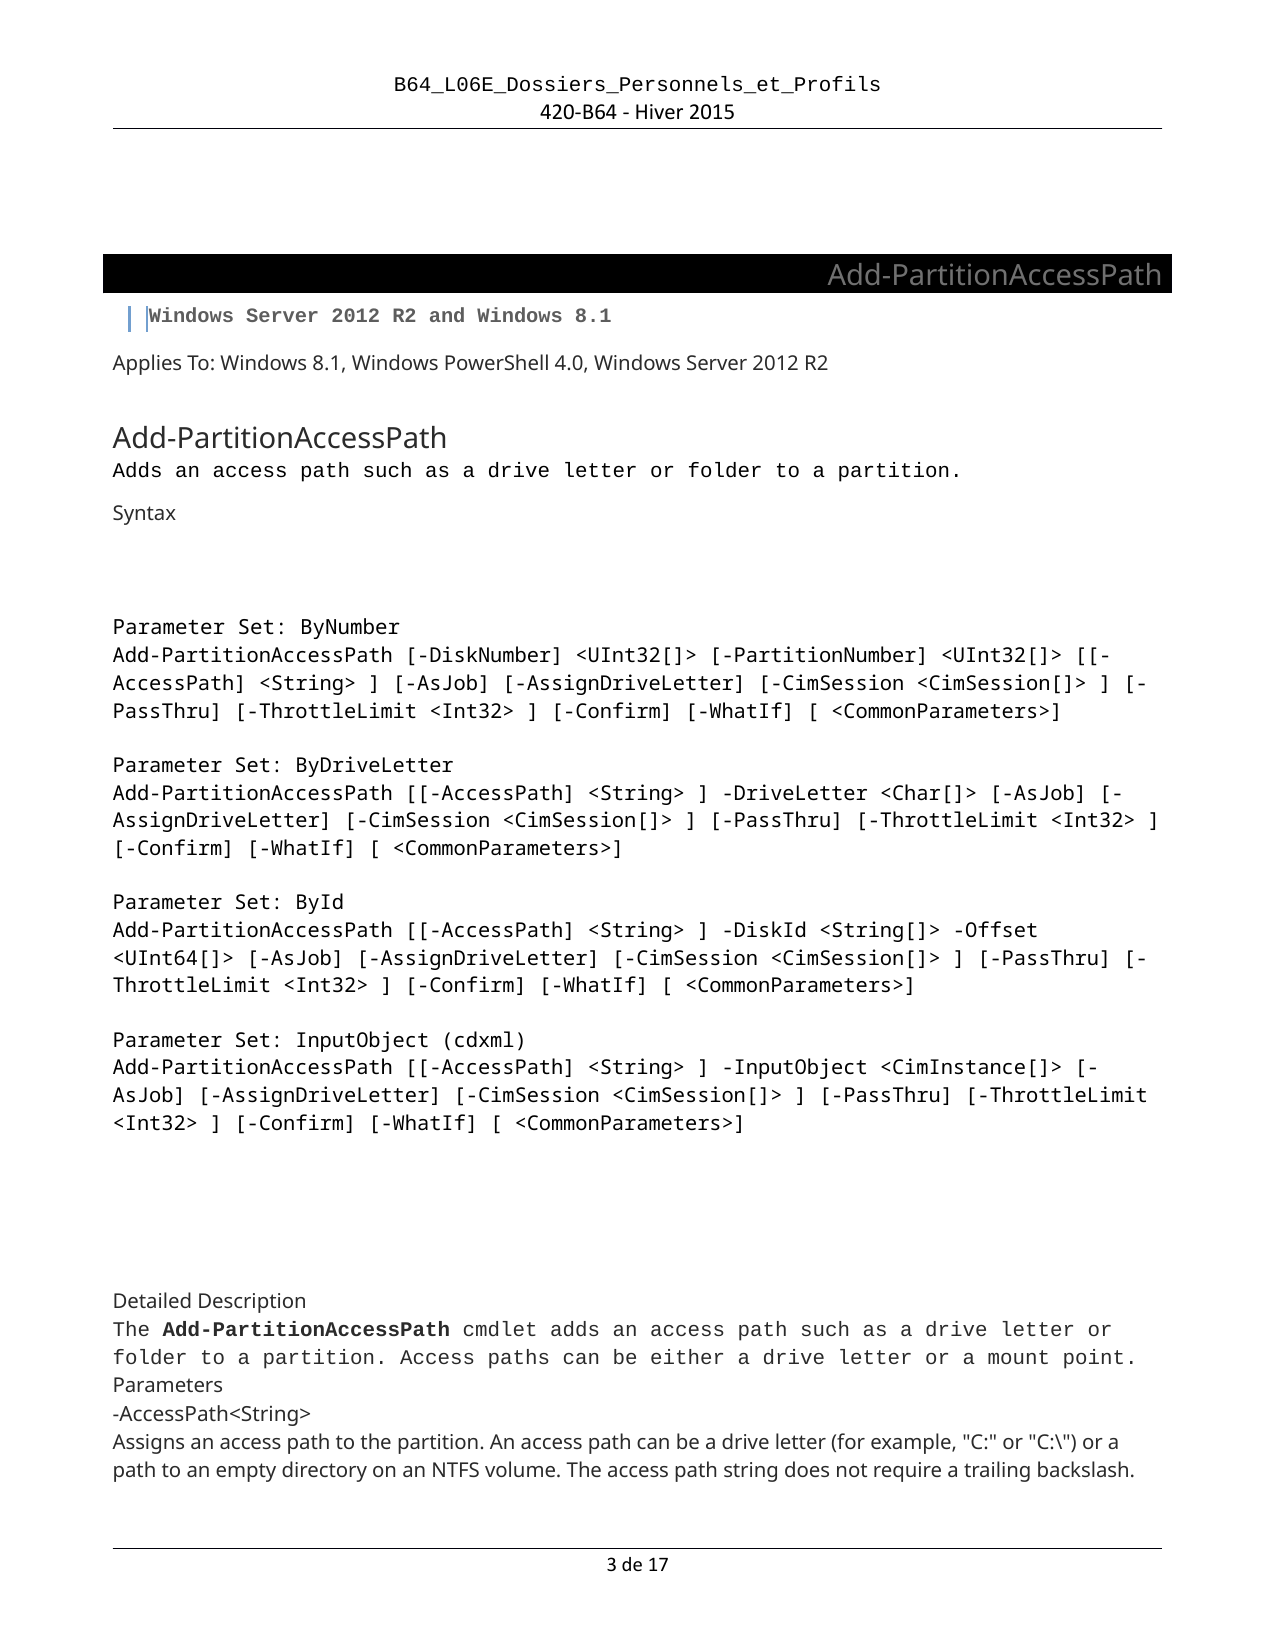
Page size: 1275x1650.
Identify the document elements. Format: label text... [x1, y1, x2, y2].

text Add-PartitionAccessPath [[-AccessPath] <String> ] -InputObject <CimInstance[]> [-AsJob] [-AssignDriveLetter] [-CimSession <CimSession[]> ] [-PassThru] [-ThrottleLimit <Int32> ] [-Confirm] [-WhatIf] [ <CommonParameters>] [112, 1053, 1162, 1136]
text Add-PartitionAccessPath [-DiskNumber] <UInt32[]> [-PartitionNumber] <UInt32[]> [[-AccessPath] <String> ] [-AsJob] [-AssignDriveLetter] [-CimSession <CimSession[]> ] [-PassThru] [-ThrottleLimit <Int32> ] [-Confirm] [-WhatIf] [ <CommonParameters>] [112, 641, 1162, 724]
text Add-PartitionAccessPath [[-AccessPath] <String> ] -DriveLetter <Char[]> [-AsJob] [-AssignDriveLetter] [-CimSession <CimSession[]> ] [-PassThru] [-ThrottleLimit <Int32> ] [-Confirm] [-WhatIf] [ <CommonParameters>] [112, 778, 1162, 861]
subtitle Detailed Description [112, 1287, 1162, 1315]
subtitle Add-PartitionAccessPath [104, 254, 1171, 293]
subtitle -AccessPath<String> [112, 1399, 1162, 1427]
text Parameter Set: ByDriveLetter [112, 751, 1162, 778]
text Adds an access path such as a drive letter or folder to a partition. [112, 457, 1162, 484]
text Parameter Set: InputObject (cdxml) [112, 1025, 1162, 1053]
text Applies To: Windows 8.1, Windows PowerShell 4.0, Windows Server 2012 R2 [112, 348, 1162, 376]
text Assigns an access path to the partition. An access path can be a drive letter (for example, "C:" or "C:\") or a path to an empty directory on an NTFS volume. The access path string does not require a trailing backslash. [112, 1427, 1162, 1483]
text Windows Server 2012 R2 and Windows 8.1 [148, 306, 1162, 329]
text Parameter Set: ById [112, 888, 1162, 916]
text Add-PartitionAccessPath [[-AccessPath] <String> ] -DiskId <String[]> -Offset <UInt64[]> [-AsJob] [-AssignDriveLetter] [-CimSession <CimSession[]> ] [-PassThru] [-ThrottleLimit <Int32> ] [-Confirm] [-WhatIf] [ <CommonParameters>] [112, 916, 1162, 999]
subtitle Add-PartitionAccessPath [112, 417, 1162, 457]
subtitle Syntax [112, 498, 1162, 526]
text Parameter Set: ByNumber [112, 612, 1162, 641]
text The Add-PartitionAccessPath cmdlet adds an access path such as a drive letter or folder to a partition. Access paths can be either a drive letter or a mount point. [112, 1315, 1162, 1371]
subtitle Parameters [112, 1371, 1162, 1399]
